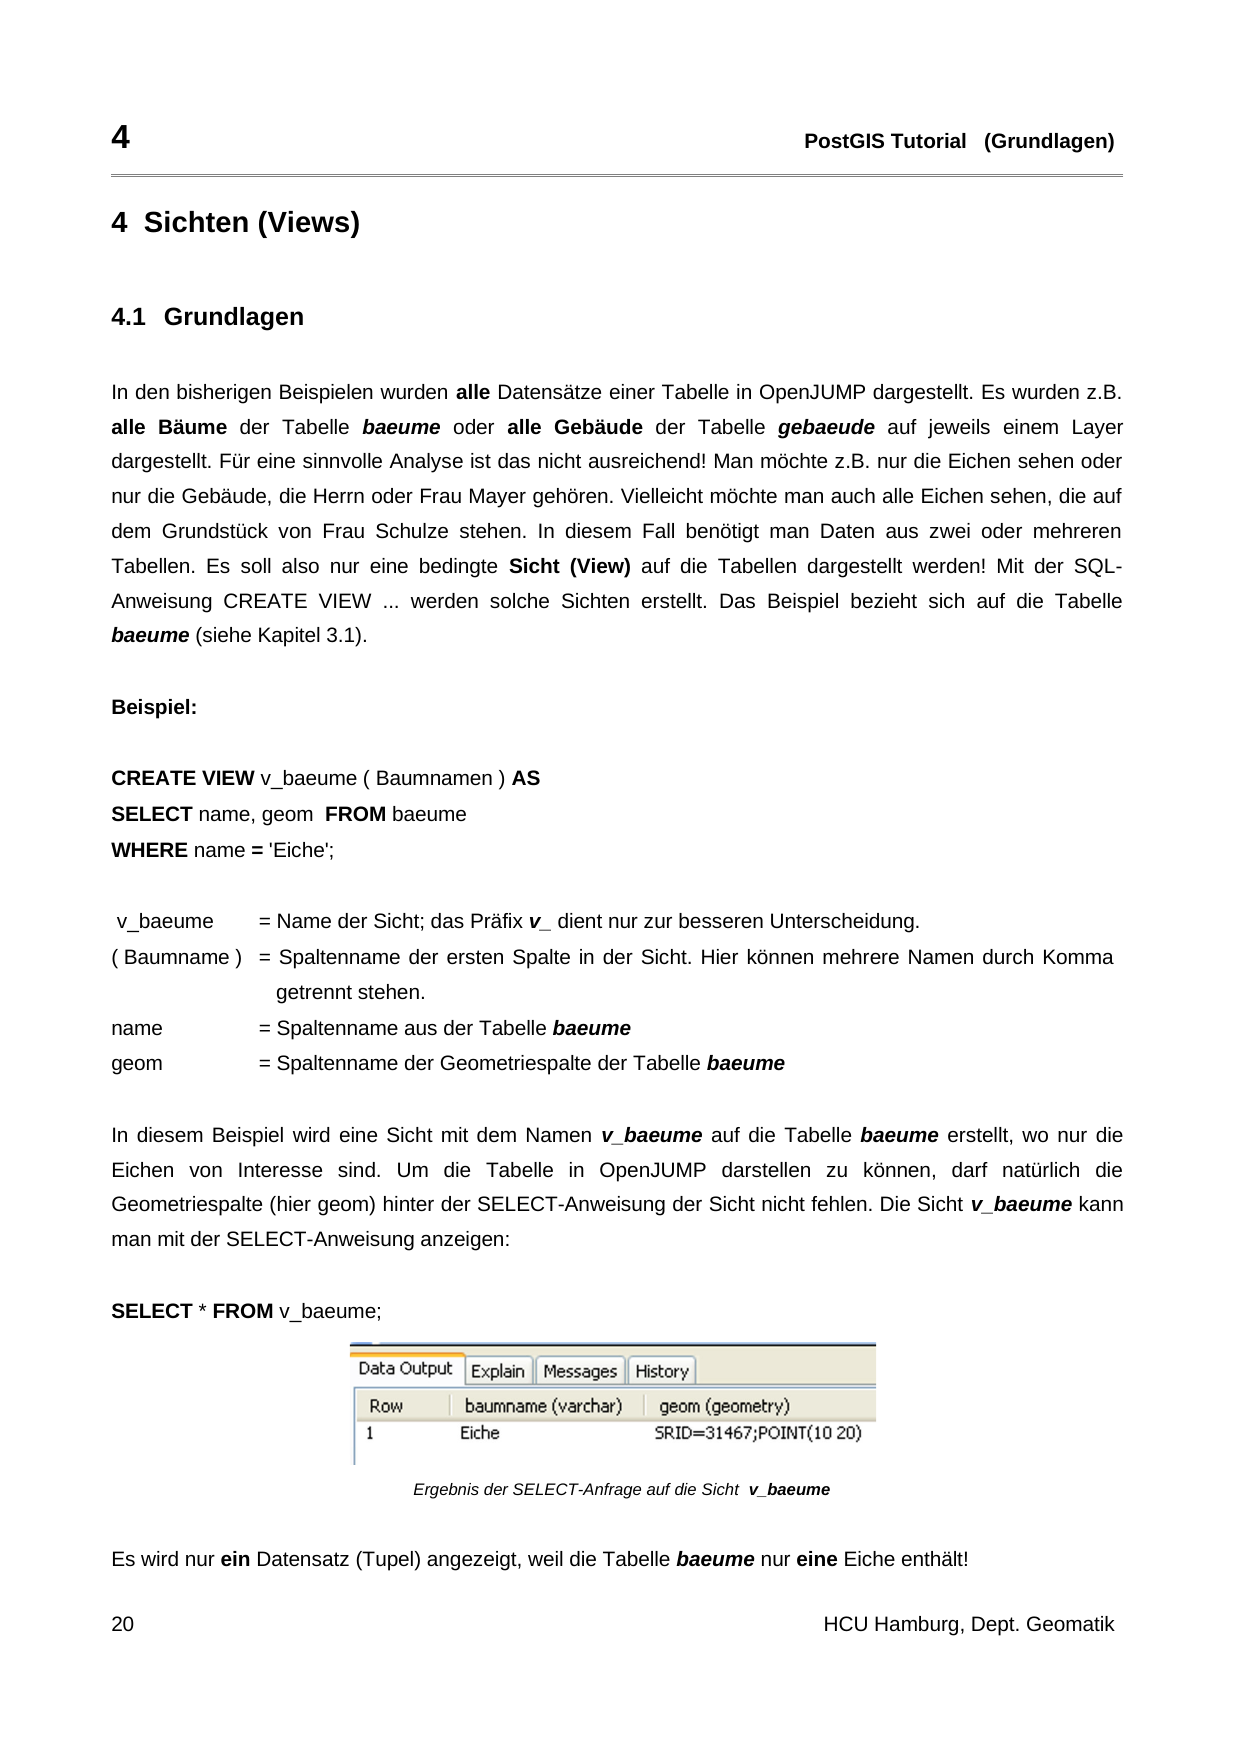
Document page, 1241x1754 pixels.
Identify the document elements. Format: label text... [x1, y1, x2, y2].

text In diesem Beispiel wird eine Sicht mit dem Namen v_baeume auf die Tabelle baeume erstellt, wo nur die Eichen von Interesse sind. Um die Tabelle in OpenJUMP darstellen zu können, darf natürlich die Geometriespalte (hier geom) hinter der SELECT-Anweisung der Sicht nicht fehlen. Die Sicht v_baeume kann man mit der SELECT-Anweisung anzeigen: [111, 1123, 1123, 1251]
text SELECT * FROM v_baeume; [111, 1299, 1123, 1322]
text ( Baumname ) = Spaltenname der ersten Spalte in der Sicht. Hier können mehrere Namen durch Komma getrennt stehen. [111, 946, 1123, 1004]
text CREATE VIEW v_baeume ( Baumnamen ) AS [111, 767, 1123, 790]
subtitle Sichten (Views) [111, 206, 1123, 238]
text Beispiel: [111, 696, 1123, 719]
text v_baeume = Name der Sicht; das Präfix v_ dient nur zur besseren Unterscheidung. [111, 910, 1123, 933]
text name = Spaltenname aus der Tabelle baeume [111, 1016, 1123, 1039]
subtitle Grundlagen [111, 303, 1123, 331]
text Es wird nur ein Datensatz (Tupel) angezeigt, weil die Tabelle baeume nur eine Eiche enthält! [111, 1548, 1123, 1571]
text WHERE name = 'Eiche'; [111, 838, 1123, 862]
text SELECT name, geom FROM baeume [111, 803, 1123, 826]
text Ergebnis der SELECT-Anfrage auf die Sicht v_baeume [111, 1335, 1123, 1499]
picture [349, 1342, 877, 1465]
text In den bisherigen Beispielen wurden alle Datensätze einer Tabelle in OpenJUMP dargestellt. Es wurden z.B. alle Bäume der Tabelle baeume oder alle Gebäude der Tabelle gebaeude auf jeweils einem Layer dargestellt. Für eine sinnvolle Analyse ist das nicht ausreichend! Man möchte z.B. nur die Eichen sehen oder nur die Gebäude, die Herrn oder Frau Mayer gehören. Vielleicht möchte man auch alle Eichen sehen, die auf dem Grundstück von Frau Schulze stehen. In diesem Fall benötigt man Daten aus zwei oder mehreren Tabellen. Es soll also nur eine bedingte Sicht (View) auf die Tabellen dargestellt werden! Mit der SQL-Anweisung CREATE VIEW ... werden solche Sichten erstellt. Das Beispiel bezieht sich auf die Tabelle baeume (siehe Kapitel 3.1). [111, 381, 1123, 647]
text geom = Spaltenname der Geometriespalte der Tabelle baeume [111, 1052, 1123, 1075]
